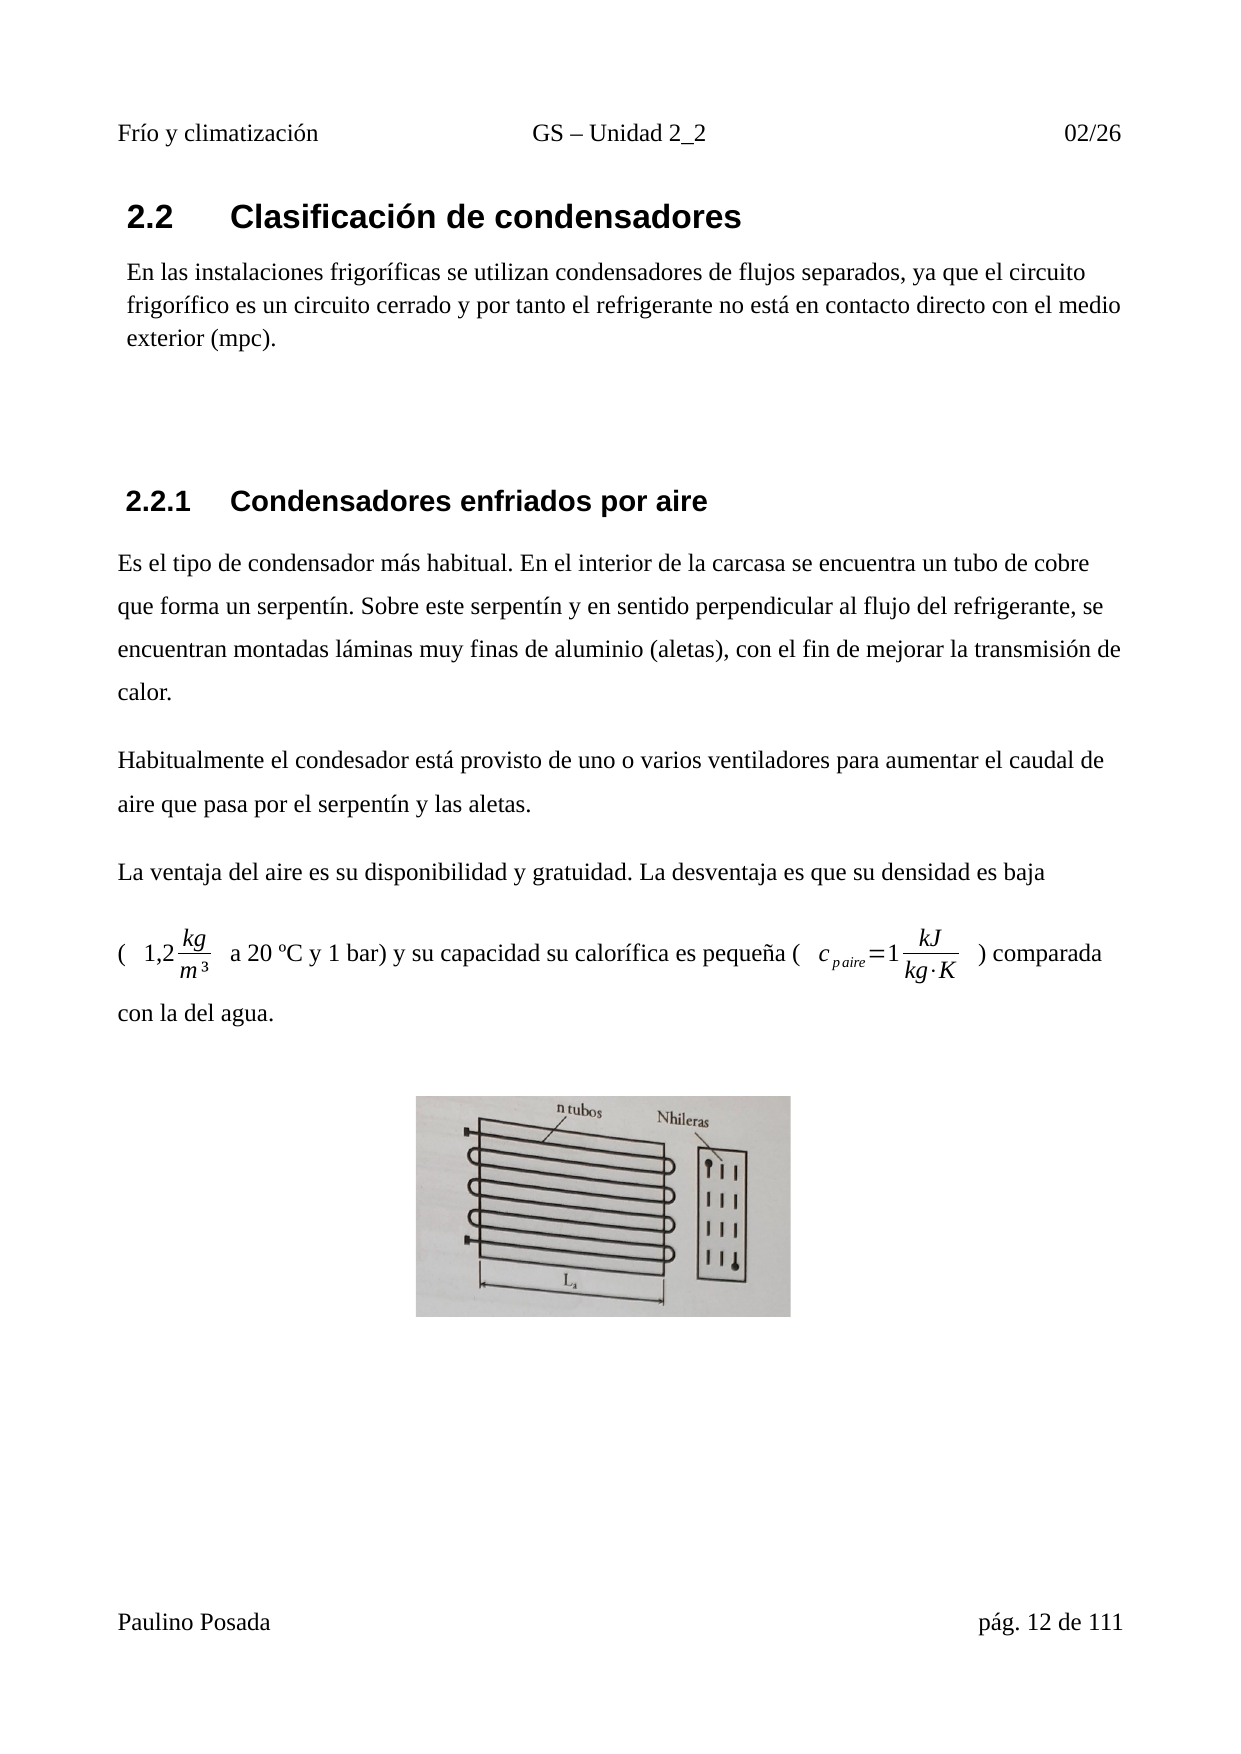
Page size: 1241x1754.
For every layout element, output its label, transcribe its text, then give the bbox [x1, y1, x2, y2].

text Es el tipo de condensador más habitual. En el interior de la carcasa se encuentra un tubo de cobre que forma un serpentín. Sobre este serpentín y en sentido perpendicular al flujo del refrigerante, se encuentran montadas láminas muy finas de aluminio (aletas), con el fin de mejorar la transmisión de calor. [117, 548, 1123, 706]
subtitle Condensadores enfriados por aire [117, 484, 1123, 518]
text En las instalaciones frigoríficas se utilizan condensadores de flujos separados, ya que el circuito frigorífico es un circuito cerrado y por tanto el refrigerante no está en contacto directo con el medio exterior (mpc). [126, 257, 1123, 351]
picture [415, 1096, 791, 1317]
text (a 20 ºC y 1 bar) y su capacidad su calorífica es pequeña () comparada con la del agua. [117, 925, 1123, 1027]
text Habitualmente el condesador está provisto de uno o varios ventiladores para aumentar el caudal de aire que pasa por el serpentín y las aletas. [117, 746, 1123, 817]
subtitle Clasificación de condensadores [117, 197, 1123, 236]
text La ventaja del aire es su disponibilidad y gratuidad. La desventaja es que su densidad es baja [117, 857, 1123, 886]
